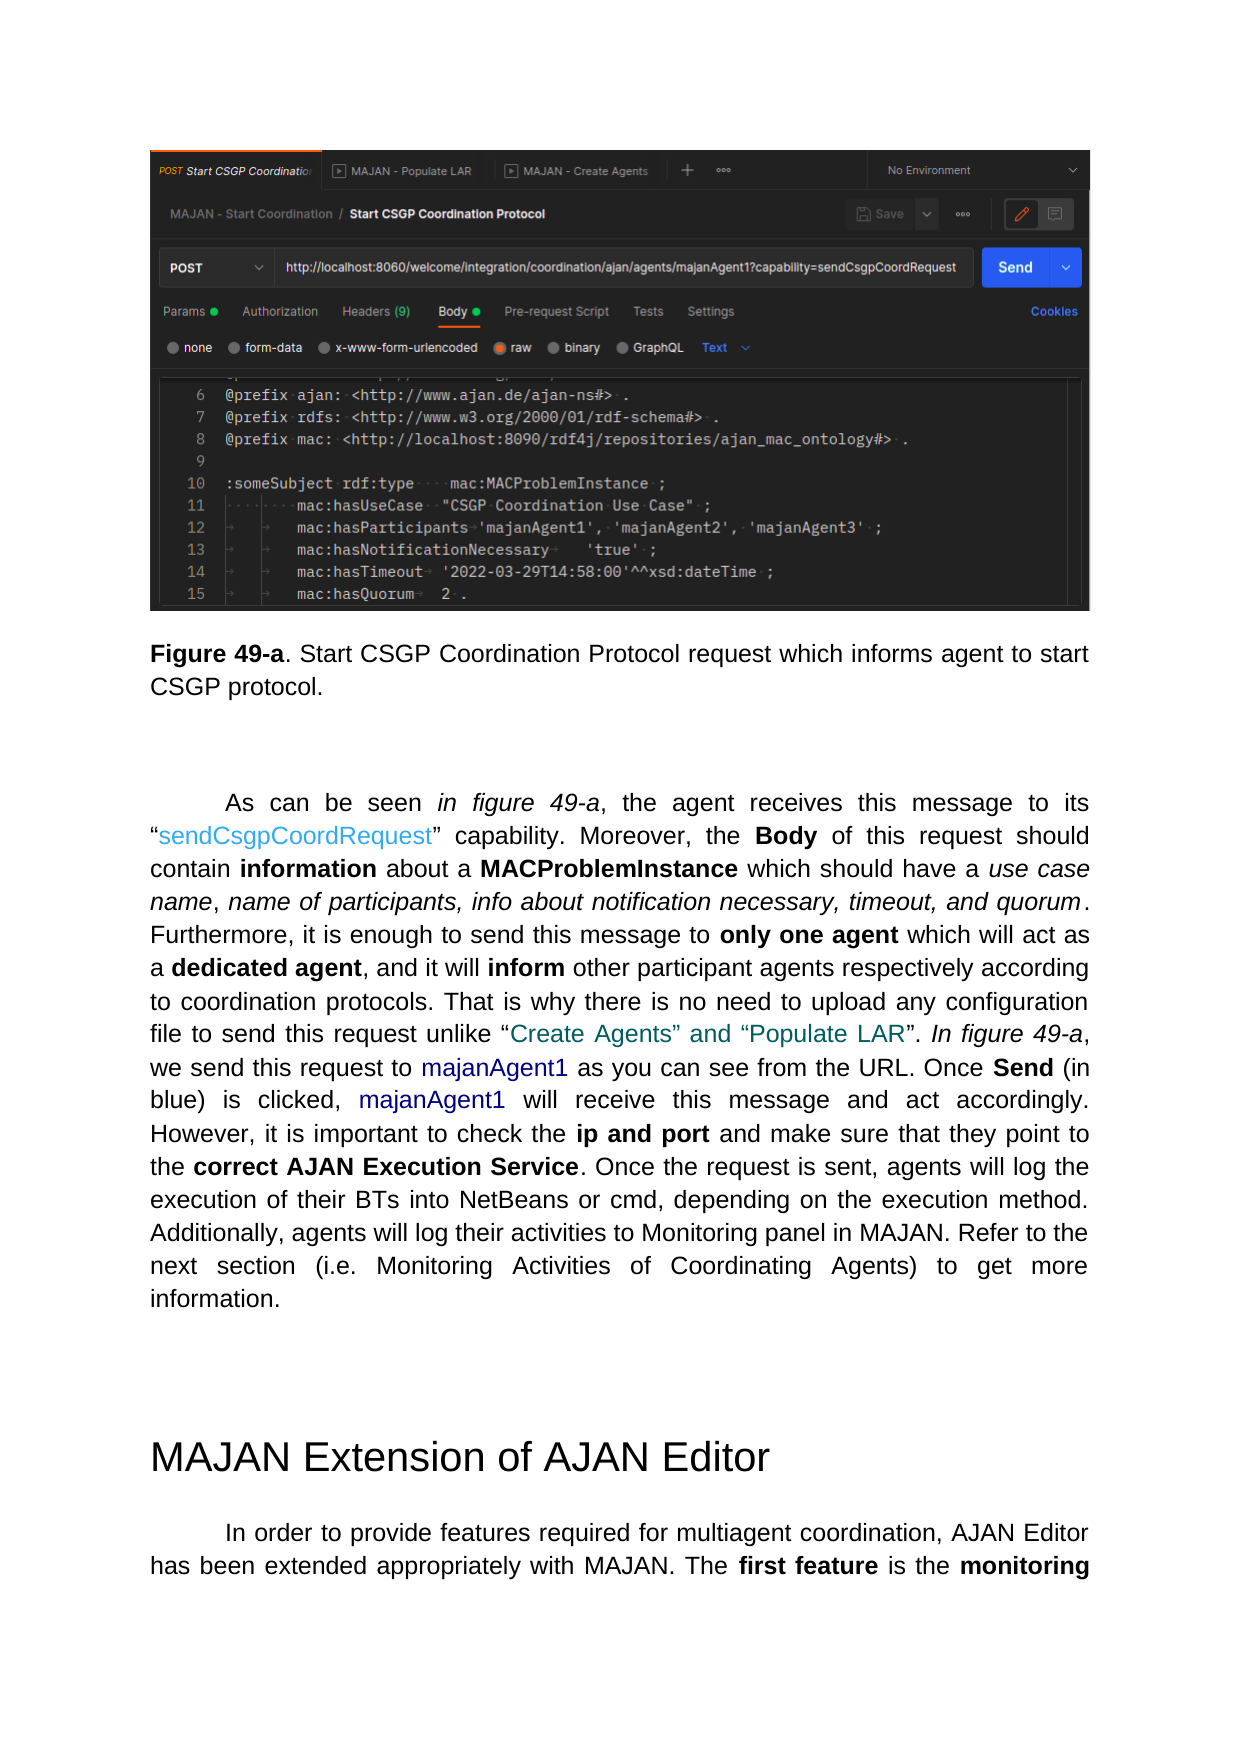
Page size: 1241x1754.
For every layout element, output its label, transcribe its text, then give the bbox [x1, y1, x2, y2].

text In order to provide features required for multiagent coordination, AJAN Editor has been extended appropriately with MAJAN. The first feature is the monitoring [150, 1518, 1090, 1579]
text As can be seen in figure 49-a, the agent receives this message to its “sendCsgpCoordRequest” capability. Moreover, the Body of this request should contain information about a MACProblemInstance which should have a use case name, name of participants, info about notification necessary, timeout, and quorum. Furthermore, it is enough to send this message to only one agent which will act as a dedicated agent, and it will inform other participant agents respectively according to coordination protocols. That is why there is no need to upload any configuration file to send this request unlike “Create Agents” and “Populate LAR”. In figure 49-a, we send this request to majanAgent1 as you can see from the URL. Once Send (in blue) is clicked, majanAgent1 will receive this message and act accordingly. However, it is important to check the ip and port and make sure that they point to the correct AJAN Execution Service. Once the request is sent, agents will log the execution of their BTs into NetBeans or cmd, depending on the execution method. Additionally, agents will log their activities to Monitoring panel in MAJAN. Refer to the next section (i.e. Monitoring Activities of Coordinating Agents) to get more information. [150, 788, 1090, 1312]
picture [150, 150, 1091, 611]
text Figure 49-a. Start CSGP Coordination Protocol request which informs agent to start CSGP protocol. [150, 639, 1090, 701]
subtitle MAJAN Extension of AJAN Editor [150, 1433, 1090, 1481]
